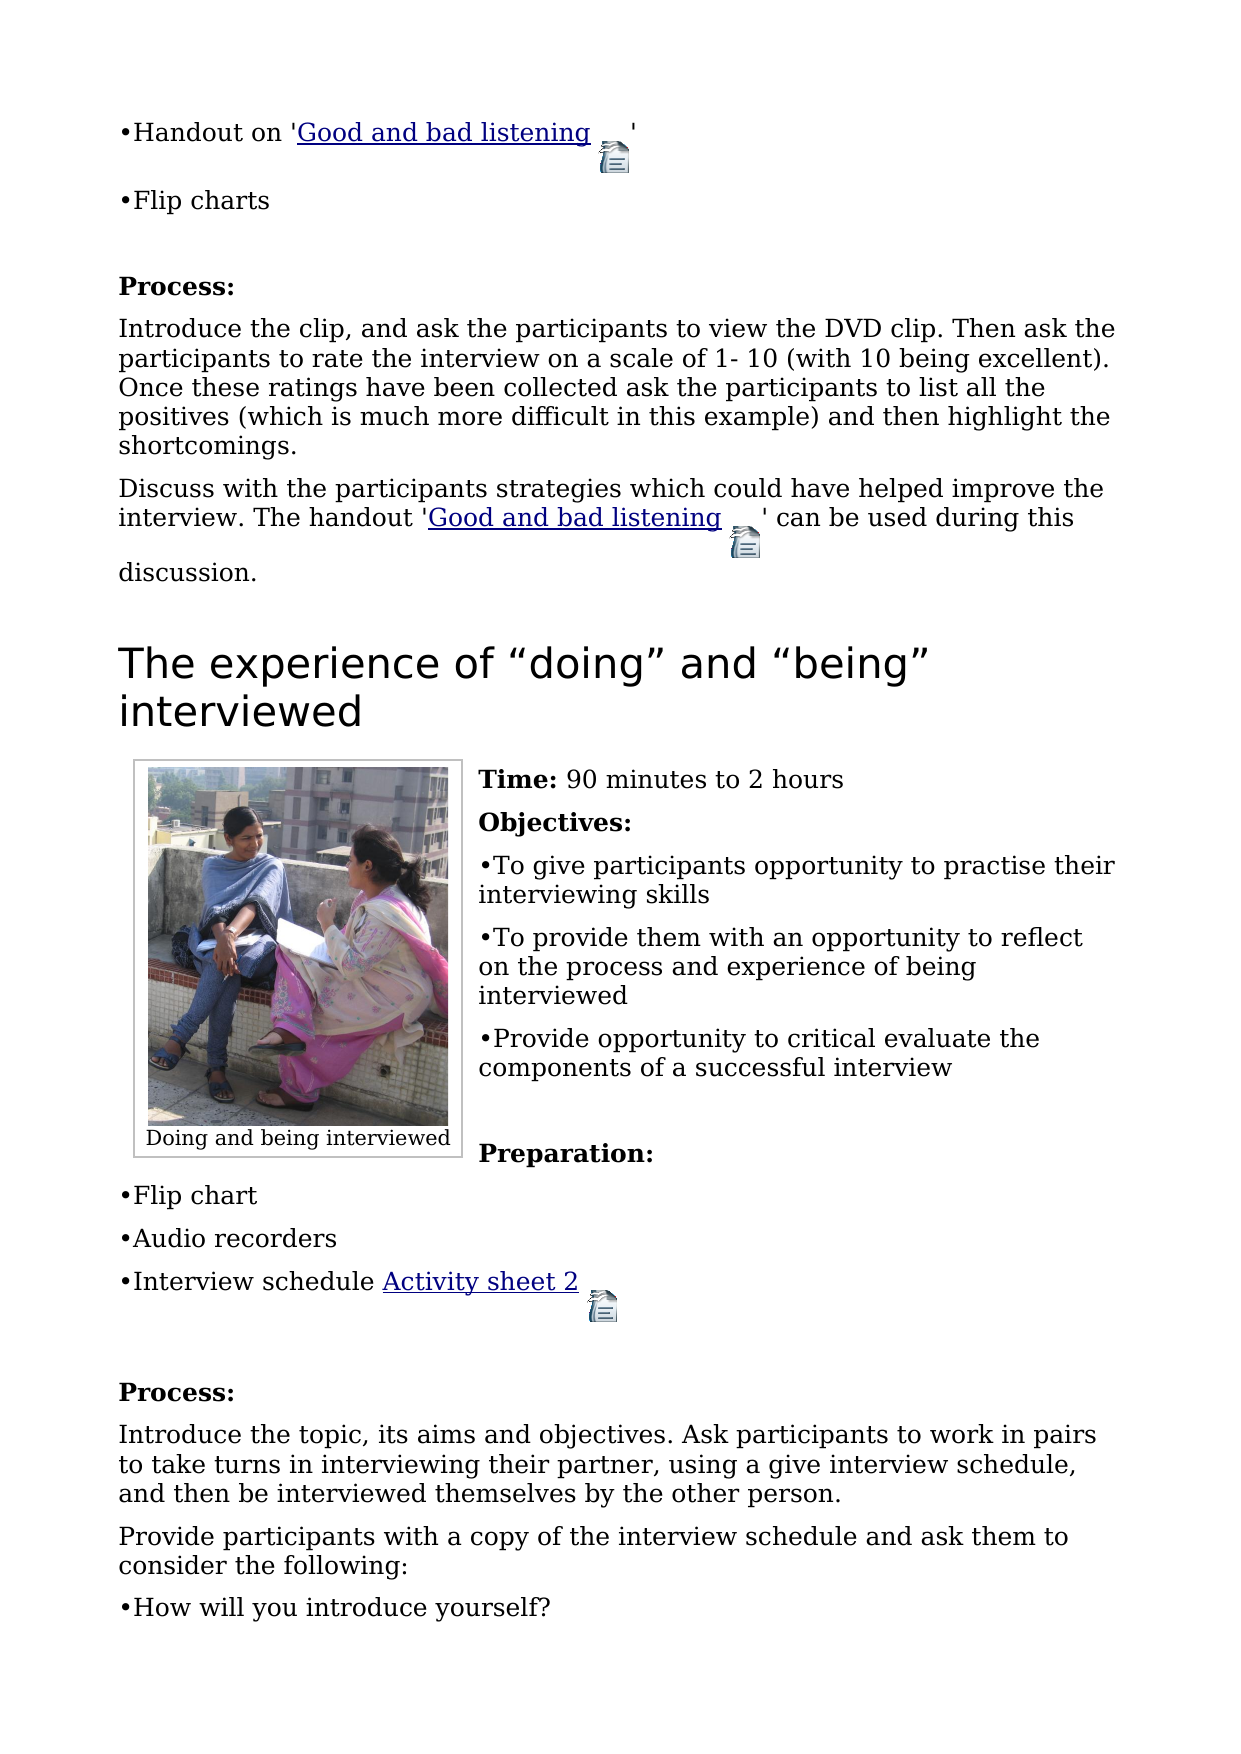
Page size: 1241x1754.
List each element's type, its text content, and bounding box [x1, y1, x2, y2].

picture [587, 1290, 619, 1322]
list To give participants opportunity to practise their interviewing skills [463, 851, 1122, 909]
text [118, 808, 133, 837]
text Introduce the topic, its aims and objectives. Ask participants to work in pairs to take turns in interviewing their partner, using a give interview schedule, and then be interviewed themselves by the other person. [118, 1421, 1122, 1508]
text Doing and being interviewed [141, 767, 455, 1150]
text Introduce the clip, and ask the participants to view the DVD clip. Then ask the participants to rate the interview on a scale of 1- 10 (with 10 being excellent). Once these ratings have been collected ask the participants to list all the positives (which is much more difficult in this example) and then highlight the shortcomings. [118, 315, 1122, 461]
list Handout on 'Good and bad listening ' [118, 118, 1122, 173]
list Interview schedule Activity sheet 2 [118, 1267, 1122, 1322]
text Provide participants with a copy of the interview schedule and ask them to consider the following: [118, 1522, 1122, 1580]
list How will you introduce yourself? [118, 1594, 1122, 1623]
text Discuss with the participants strategies which could have helped improve the interview. The handout 'Good and bad listening ' can be used during this discussion. [118, 474, 1122, 587]
picture [729, 526, 762, 558]
list Audio recorders [118, 1224, 1122, 1253]
text Process: [118, 272, 1122, 301]
list Flip chart [118, 1181, 1122, 1211]
subtitle The experience of “doing” and “being” interviewed [118, 639, 1122, 737]
text [135, 761, 461, 1156]
text Time: 90 minutes to 2 hours [463, 765, 1122, 794]
text Objectives: [463, 808, 1122, 837]
picture [598, 141, 630, 173]
list To provide them with an opportunity to reflect on the process and experience of being interviewed [463, 923, 1122, 1010]
list Flip charts [118, 186, 1122, 216]
list Provide opportunity to critical evaluate the components of a successful interview [463, 1024, 1122, 1082]
text Preparation: [118, 1138, 1122, 1168]
text Process: [118, 1378, 1122, 1407]
